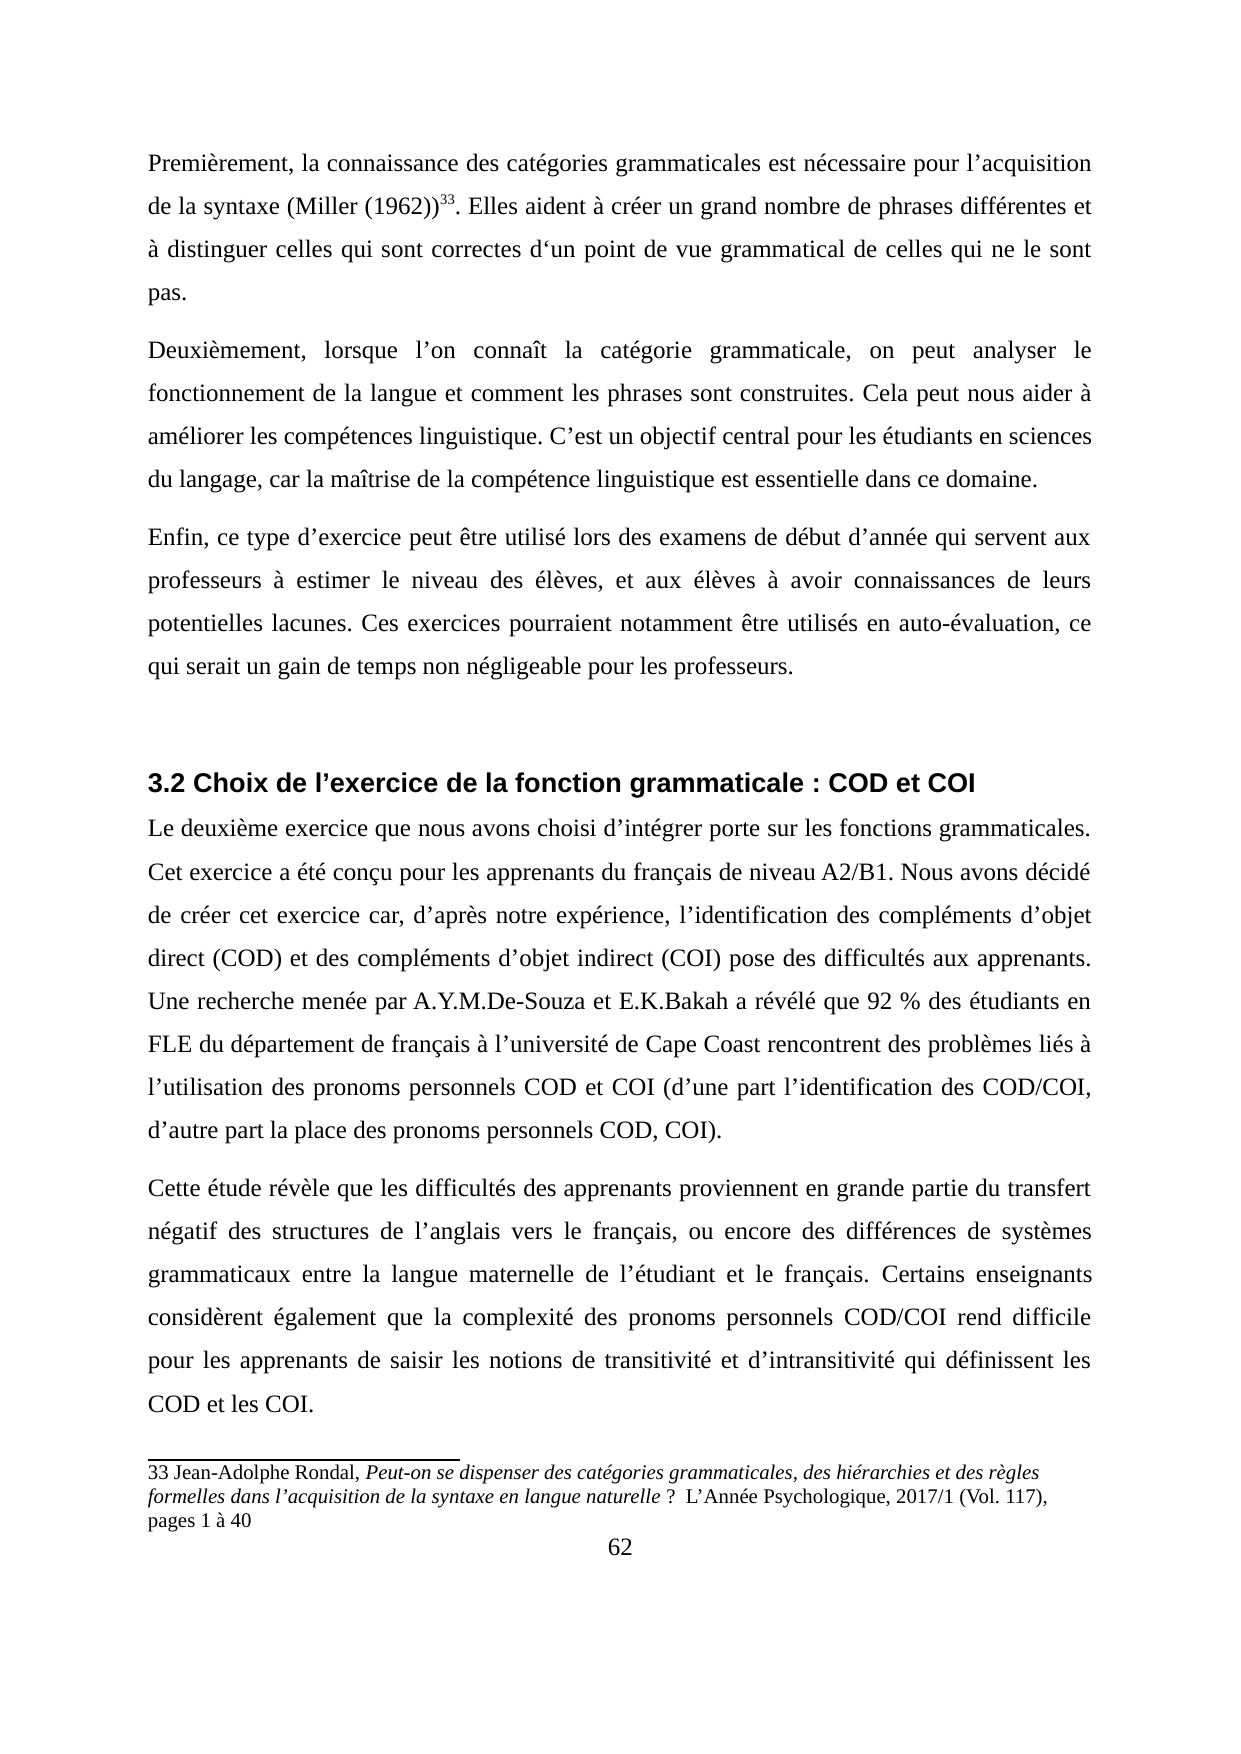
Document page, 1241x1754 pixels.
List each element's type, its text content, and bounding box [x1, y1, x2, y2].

text Enfin, ce type d’exercice peut être utilisé lors des examens de début d’année qui servent aux professeurs à estimer le niveau des élèves, et aux élèves à avoir connaissances de leurs potentielles lacunes. Ces exercices pourraient notamment être utilisés en auto-évaluation, ce qui serait un gain de temps non négligeable pour les professeurs. [148, 522, 1092, 680]
subtitle 3.2 Choix de l’exercice de la fonction grammaticale : COD et COI [148, 767, 1092, 798]
text Deuxièmement, lorsque l’on connaît la catégorie grammaticale, on peut analyser le fonctionnement de la langue et comment les phrases sont construites. Cela peut nous aider à améliorer les compétences linguistique. C’est un objectif central pour les étudiants en sciences du langage, car la maîtrise de la compétence linguistique est essentielle dans ce domaine. [148, 335, 1092, 493]
text Premièrement, la connaissance des catégories grammaticales est nécessaire pour l’acquisition de la syntaxe (Miller (1962)). Elles aident à créer un grand nombre de phrases différentes et à distinguer celles qui sont correctes d‘un point de vue grammatical de celles qui ne le sont pas. [148, 148, 1092, 306]
text Cette étude révèle que les difficultés des apprenants proviennent en grande partie du transfert négatif des structures de l’anglais vers le français, ou encore des différences de systèmes grammaticaux entre la langue maternelle de l’étudiant et le français. Certains enseignants considèrent également que la complexité des pronoms personnels COD/COI rend difficile pour les apprenants de saisir les notions de transitivité et d’intransitivité qui définissent les COD et les COI. [148, 1173, 1092, 1417]
text Jean-Adolphe Rondal, Peut-on se dispenser des catégories grammaticales, des hiérarchies et des règles formelles dans l’acquisition de la syntaxe en langue naturelle ? L’Année Psychologique, 2017/1 (Vol. 117), pages 1 à 40 [148, 1460, 1092, 1532]
text Le deuxième exercice que nous avons choisi d’intégrer porte sur les fonctions grammaticales. Cet exercice a été conçu pour les apprenants du français de niveau A2/B1. Nous avons décidé de créer cet exercice car, d’après notre expérience, l’identification des compléments d’objet direct (COD) et des compléments d’objet indirect (COI) pose des difficultés aux apprenants. Une recherche menée par A.Y.M.De-Souza et E.K.Bakah a révélé que 92 % des étudiants en FLE du département de français à l’université de Cape Coast rencontrent des problèmes liés à l’utilisation des pronoms personnels COD et COI (d’une part l’identification des COD/COI, d’autre part la place des pronoms personnels COD, COI). [148, 813, 1092, 1144]
